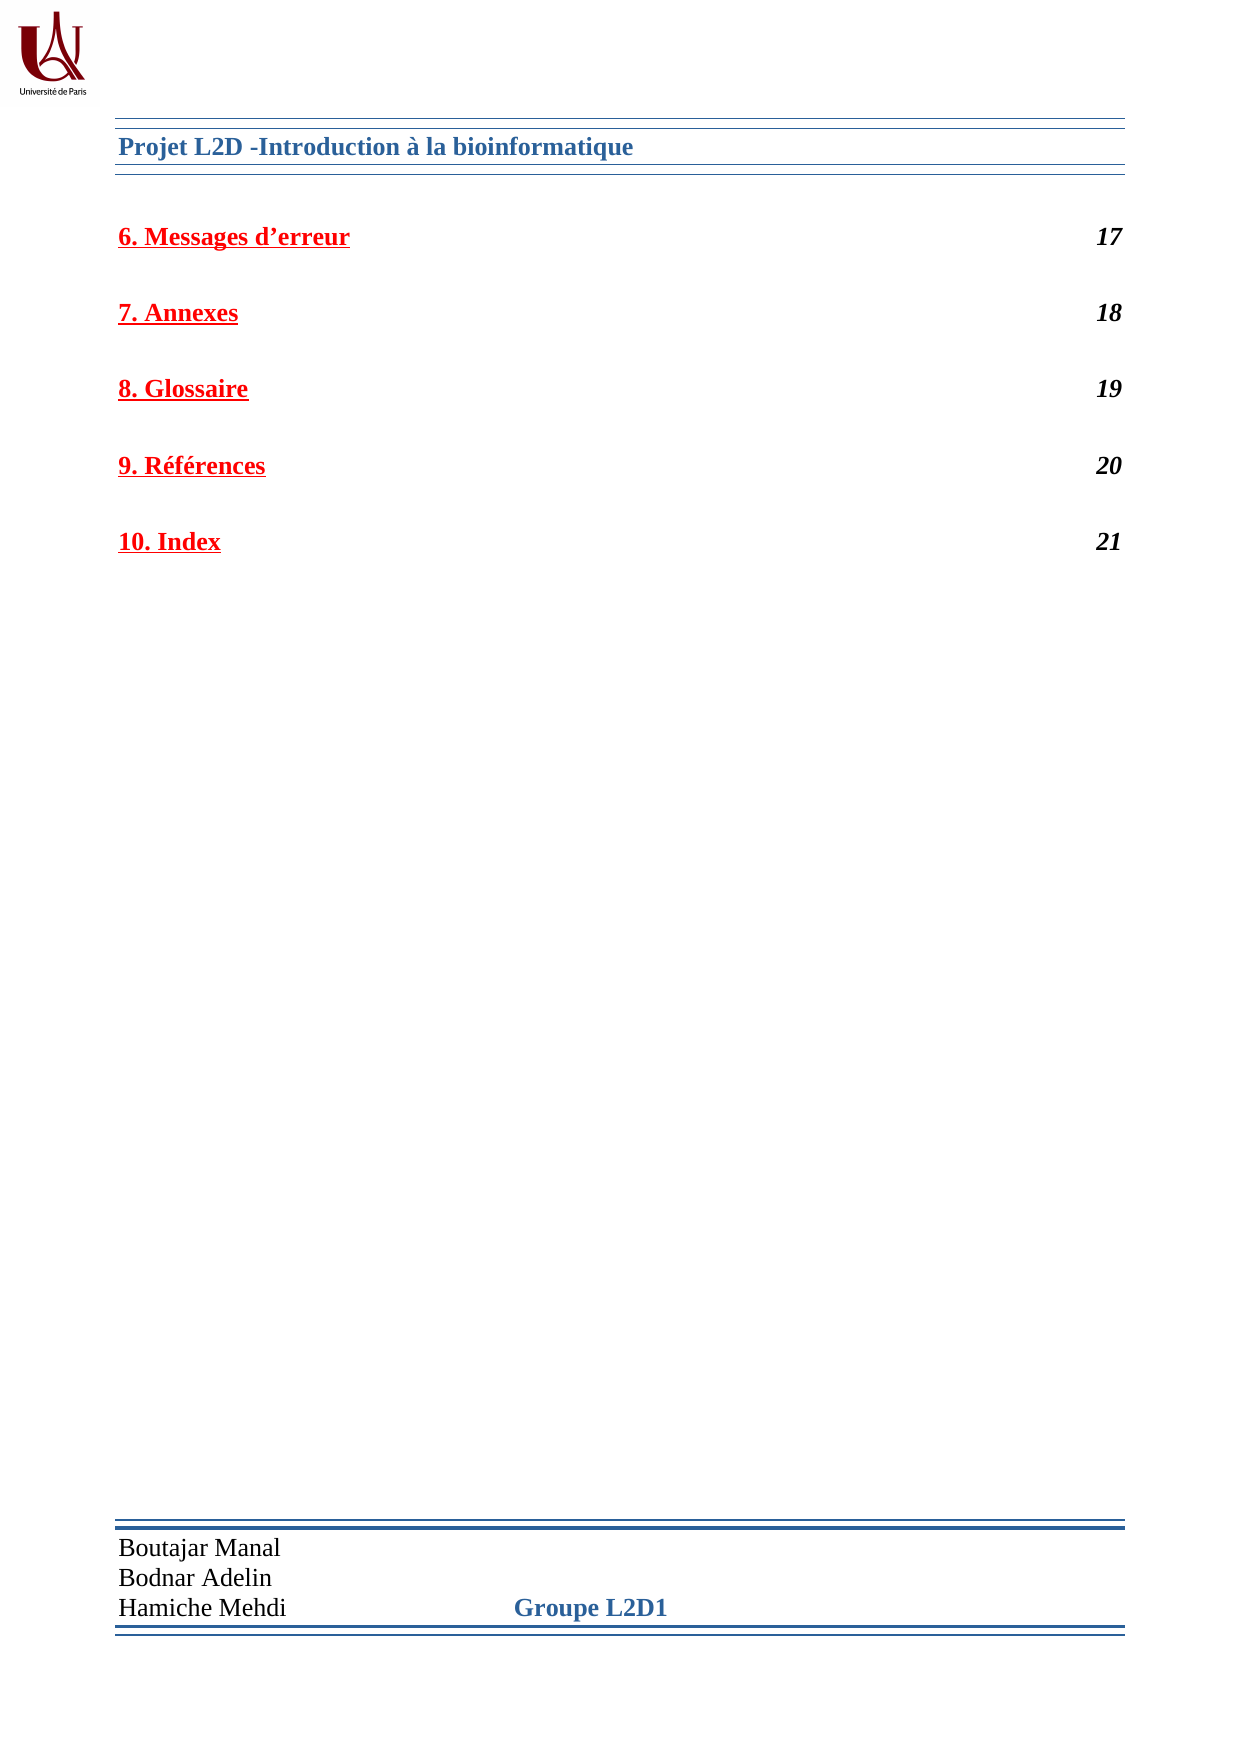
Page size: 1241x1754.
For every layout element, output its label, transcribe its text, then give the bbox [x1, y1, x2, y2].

picture [0, 0, 101, 107]
text 10. Index 21 [118, 526, 1122, 556]
text 9. Références 20 [118, 450, 1122, 480]
text 6. Messages d’erreur 17 [118, 221, 1122, 251]
text 8. Glossaire 19 [118, 373, 1122, 403]
text 7. Annexes 18 [118, 297, 1122, 327]
